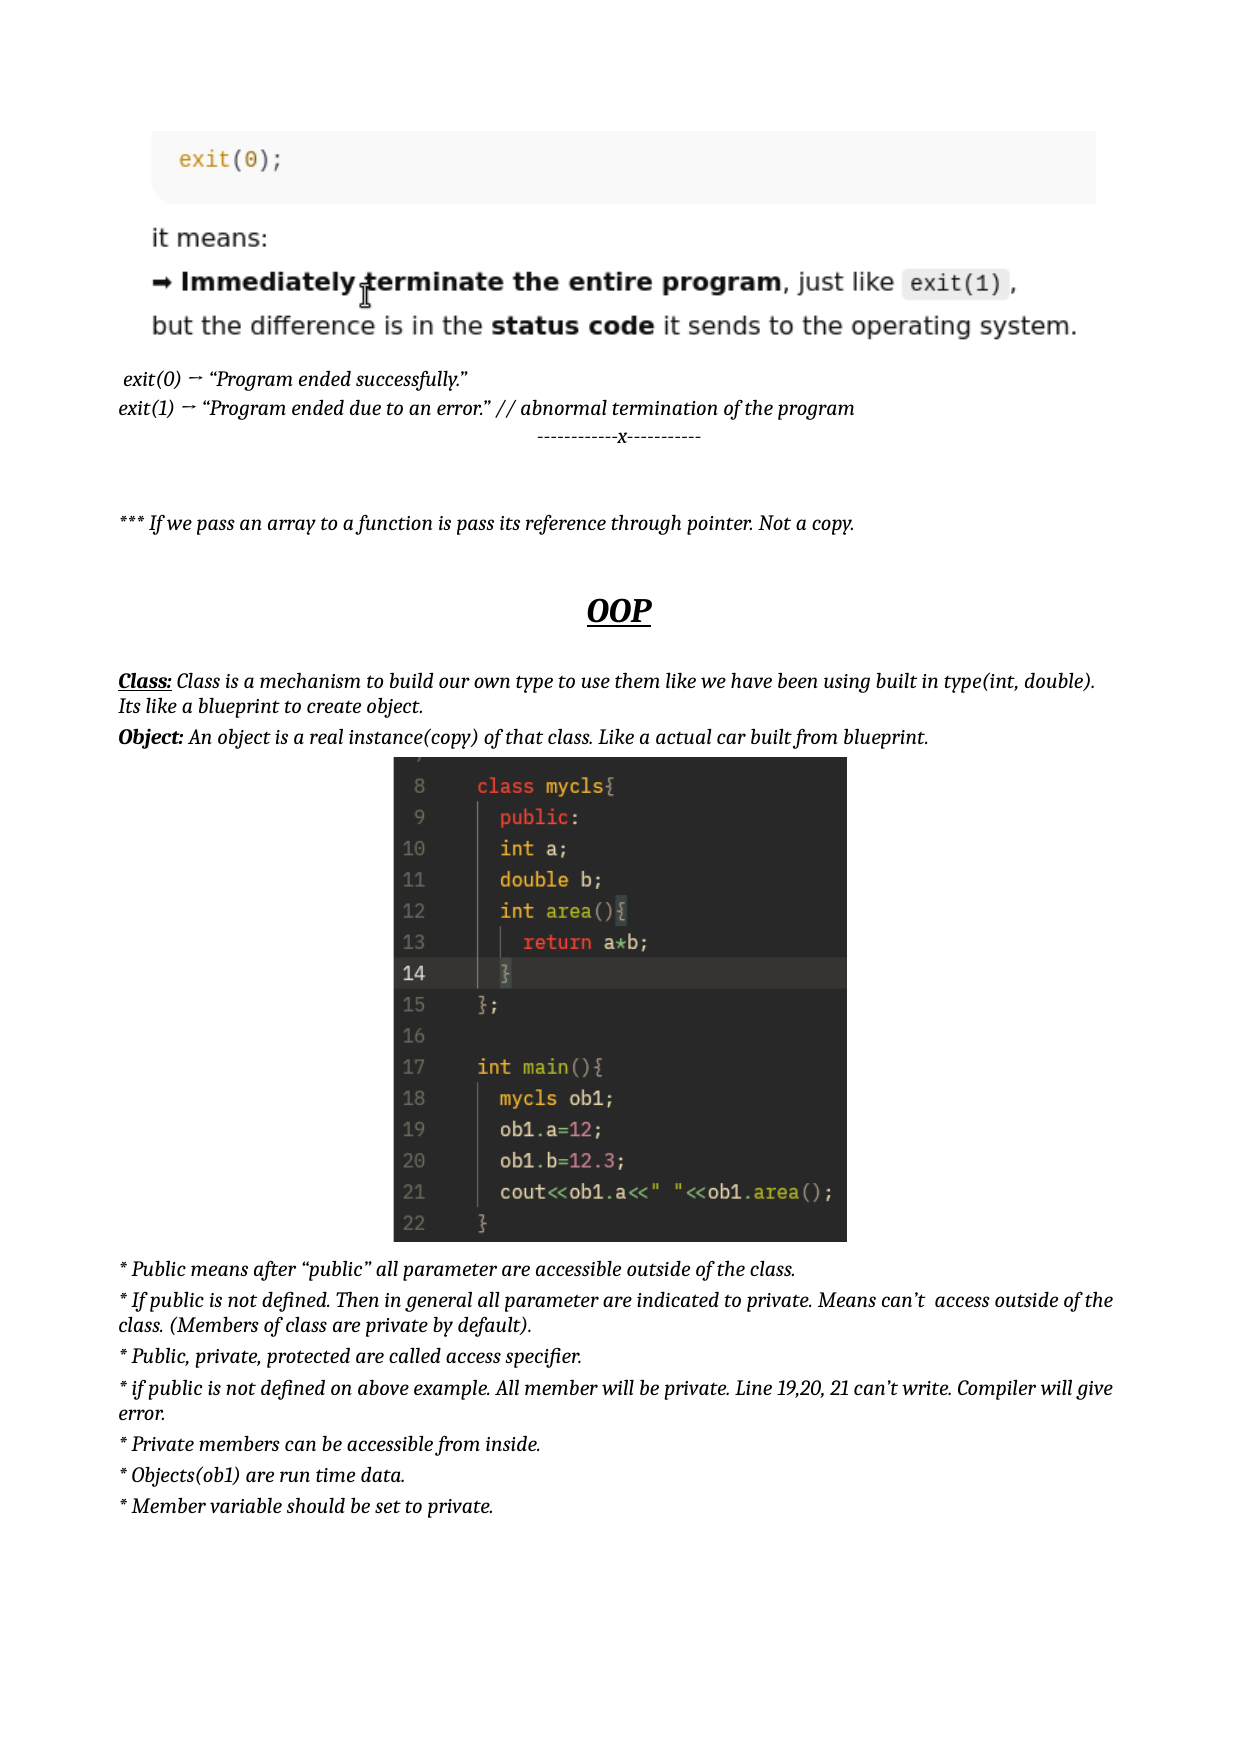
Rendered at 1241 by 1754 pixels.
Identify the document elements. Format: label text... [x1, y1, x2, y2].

text * Private members can be accessible from inside. [118, 1432, 1122, 1457]
text * if public is not defined on above example. All member will be private. Line 19,20, 21 can’t write. Compiler will give error. [118, 1375, 1122, 1426]
picture [144, 131, 1096, 363]
text exit(1) → “Program ended due to an error.” // abnormal termination of the program [118, 395, 1122, 421]
text * If public is not defined. Then in general all parameter are indicated to private. Means can’t access outside of the class. (Members of class are private by default). [118, 1288, 1122, 1338]
text * Objects(ob1) are run time data. [118, 1463, 1122, 1488]
text ------------x----------- [118, 424, 1122, 449]
text * Public means after “public” all parameter are accessible outside of the class. [118, 1256, 1122, 1282]
text OOP [118, 592, 1122, 631]
text *** If we pass an array to a function is pass its reference through pointer. Not a copy. [118, 511, 1122, 536]
picture [393, 757, 847, 1242]
text * Public, private, protected are called access specifier. [118, 1344, 1122, 1369]
text * Member variable should be set to private. [118, 1494, 1122, 1519]
text Class: Class is a mechanism to build our own type to use them like we have been using built in type(int, double). Its like a blueprint to create object. [118, 669, 1122, 719]
text exit(0) → “Program ended successfully.” [118, 118, 1122, 392]
text Object: An object is a real instance(copy) of that class. Like a actual car built from blueprint. [118, 725, 1122, 750]
